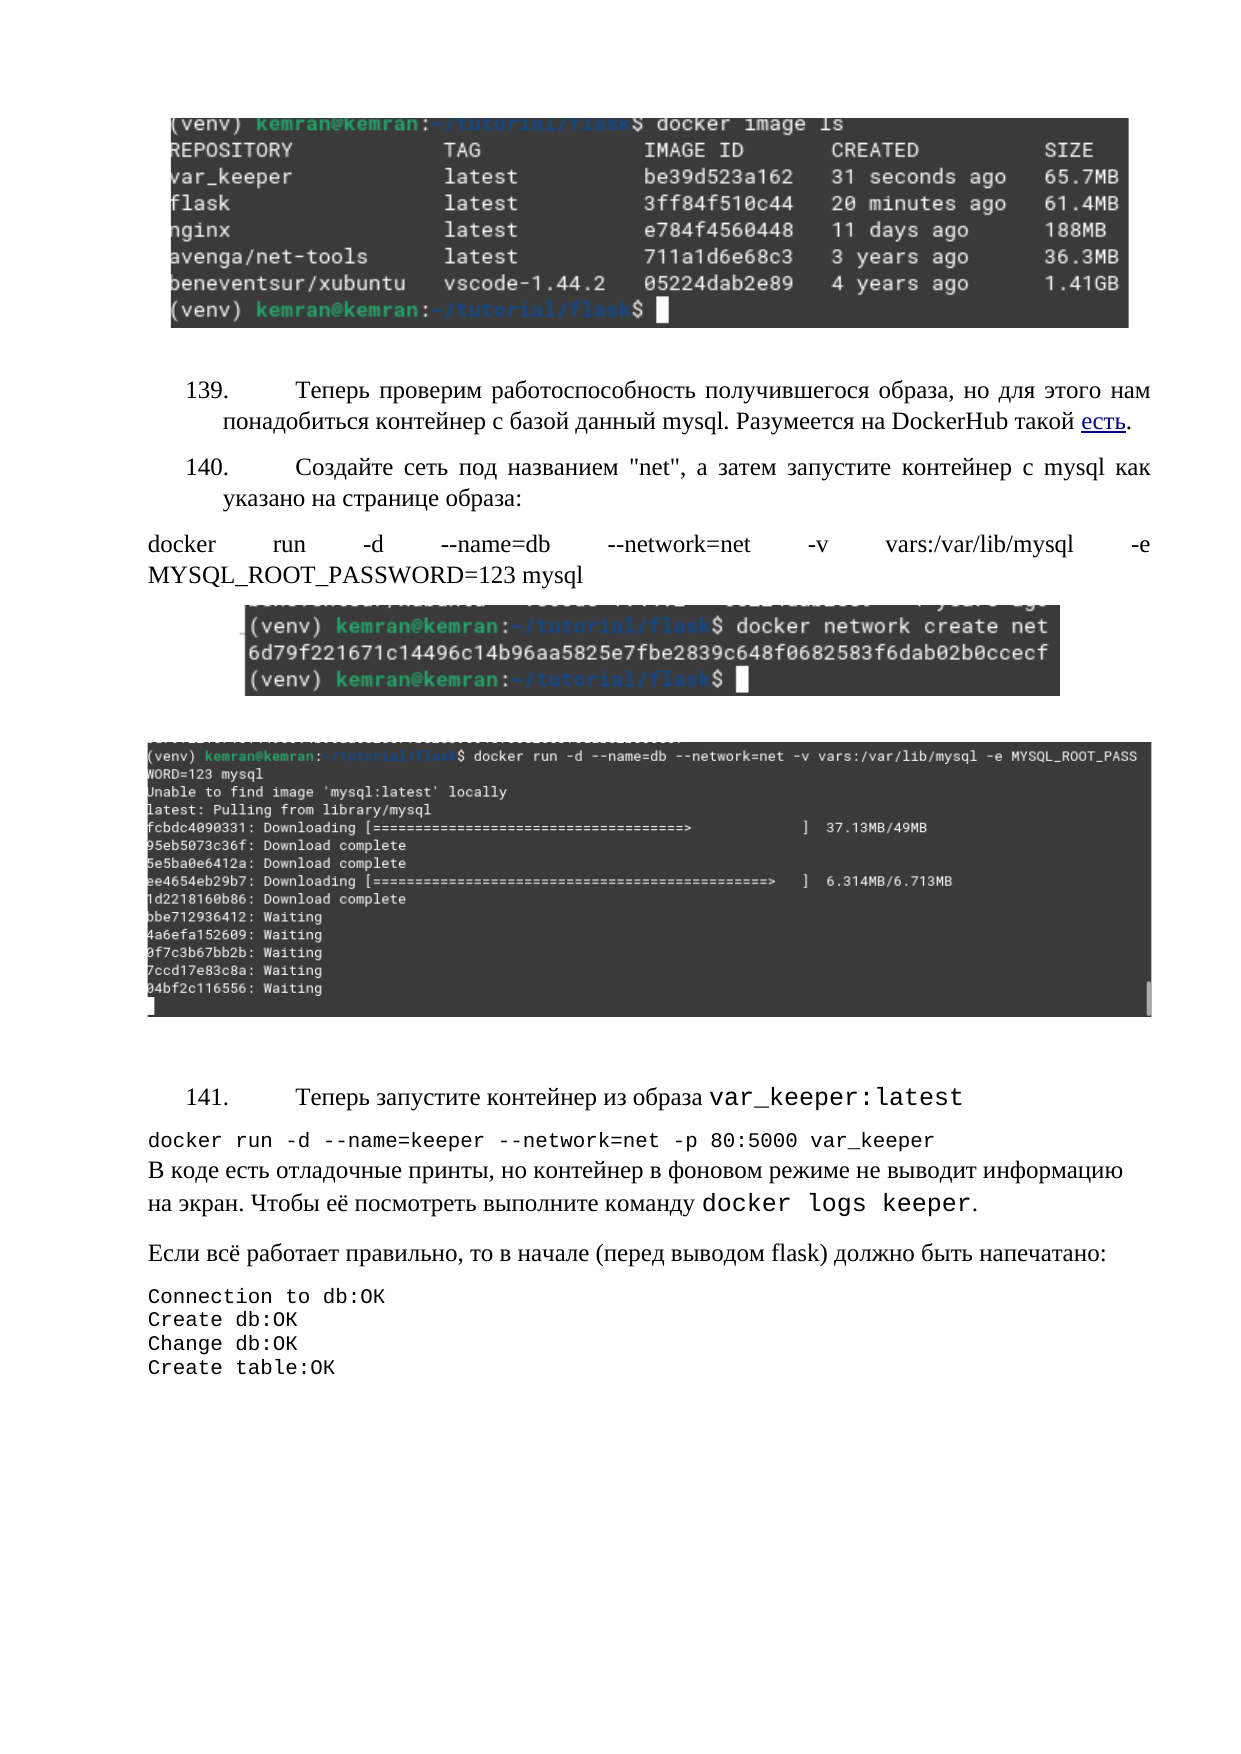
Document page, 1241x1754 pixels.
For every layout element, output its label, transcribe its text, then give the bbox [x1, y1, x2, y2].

list Создайте сеть под названием "net", а затем запустите контейнер с mysql как указано на странице образа: [185, 452, 1152, 512]
text docker run -d --name=keeper --network=net -p 80:5000 var_keeper [148, 1130, 1152, 1153]
text Create db:ОК [148, 1309, 1152, 1333]
text Connection to db:ОК [148, 1286, 1152, 1309]
list Теперь запустите контейнер из образа var_keeper:latest [185, 1082, 1152, 1113]
text Create table:ОК [148, 1357, 1152, 1380]
text Change db:ОК [148, 1333, 1152, 1357]
text Если всё работает правильно, то в начале (перед выводом flask) должно быть напечатано: [148, 1238, 1152, 1267]
picture [239, 605, 1060, 696]
picture [170, 118, 1129, 328]
picture [147, 742, 1152, 1017]
text В коде есть отладочные принты, но контейнер в фоновом режиме не выводит информацию на экран. Чтобы её посмотреть выполните команду docker logs keeper. [148, 1155, 1152, 1219]
text docker run -d --name=db --network=net -v vars:/var/lib/mysql -e MYSQL_ROOT_PASSWORD=123 mysql [148, 529, 1152, 588]
list Теперь проверим работоспособность получившегося образа, но для этого нам понадобиться контейнер с базой данный mysql. Разумеется на DockerHub такой есть. [185, 375, 1152, 435]
